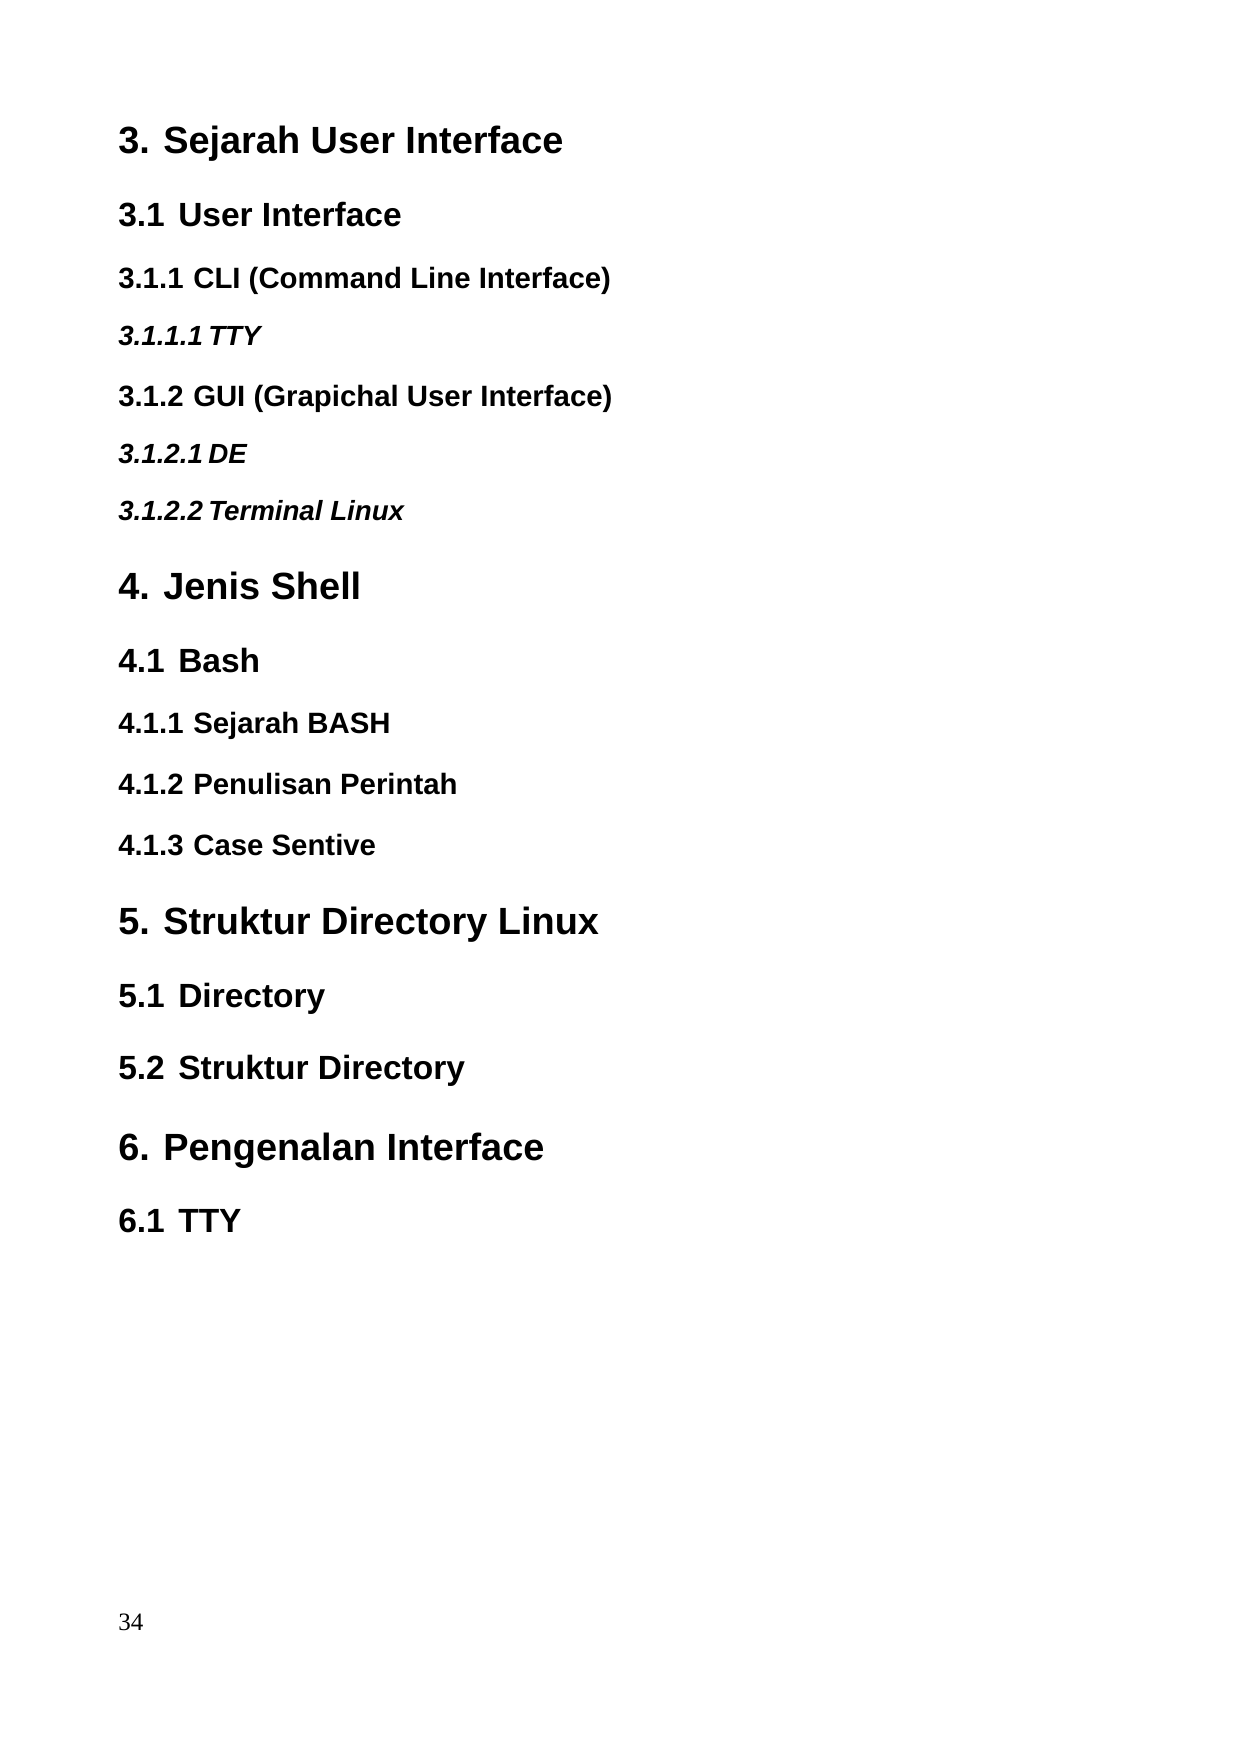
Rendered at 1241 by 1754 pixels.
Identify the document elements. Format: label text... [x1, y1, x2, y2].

subtitle DE [118, 437, 1122, 469]
subtitle TTY [118, 1201, 1122, 1240]
subtitle Sejarah User Interface [118, 118, 1122, 162]
subtitle User Interface [118, 195, 1122, 234]
subtitle Bash [118, 641, 1122, 679]
subtitle Penulisan Perintah [118, 767, 1122, 801]
subtitle Struktur Directory [118, 1048, 1122, 1087]
subtitle TTY [118, 319, 1122, 351]
subtitle Pengenalan Interface [118, 1124, 1122, 1168]
subtitle Jenis Shell [118, 563, 1122, 607]
subtitle Terminal Linux [118, 494, 1122, 526]
subtitle GUI (Grapichal User Interface) [118, 378, 1122, 412]
subtitle Struktur Directory Linux [118, 899, 1122, 943]
subtitle CLI (Command Line Interface) [118, 261, 1122, 294]
subtitle Case Sentive [118, 828, 1122, 862]
subtitle Sejarah BASH [118, 706, 1122, 740]
subtitle Directory [118, 976, 1122, 1015]
